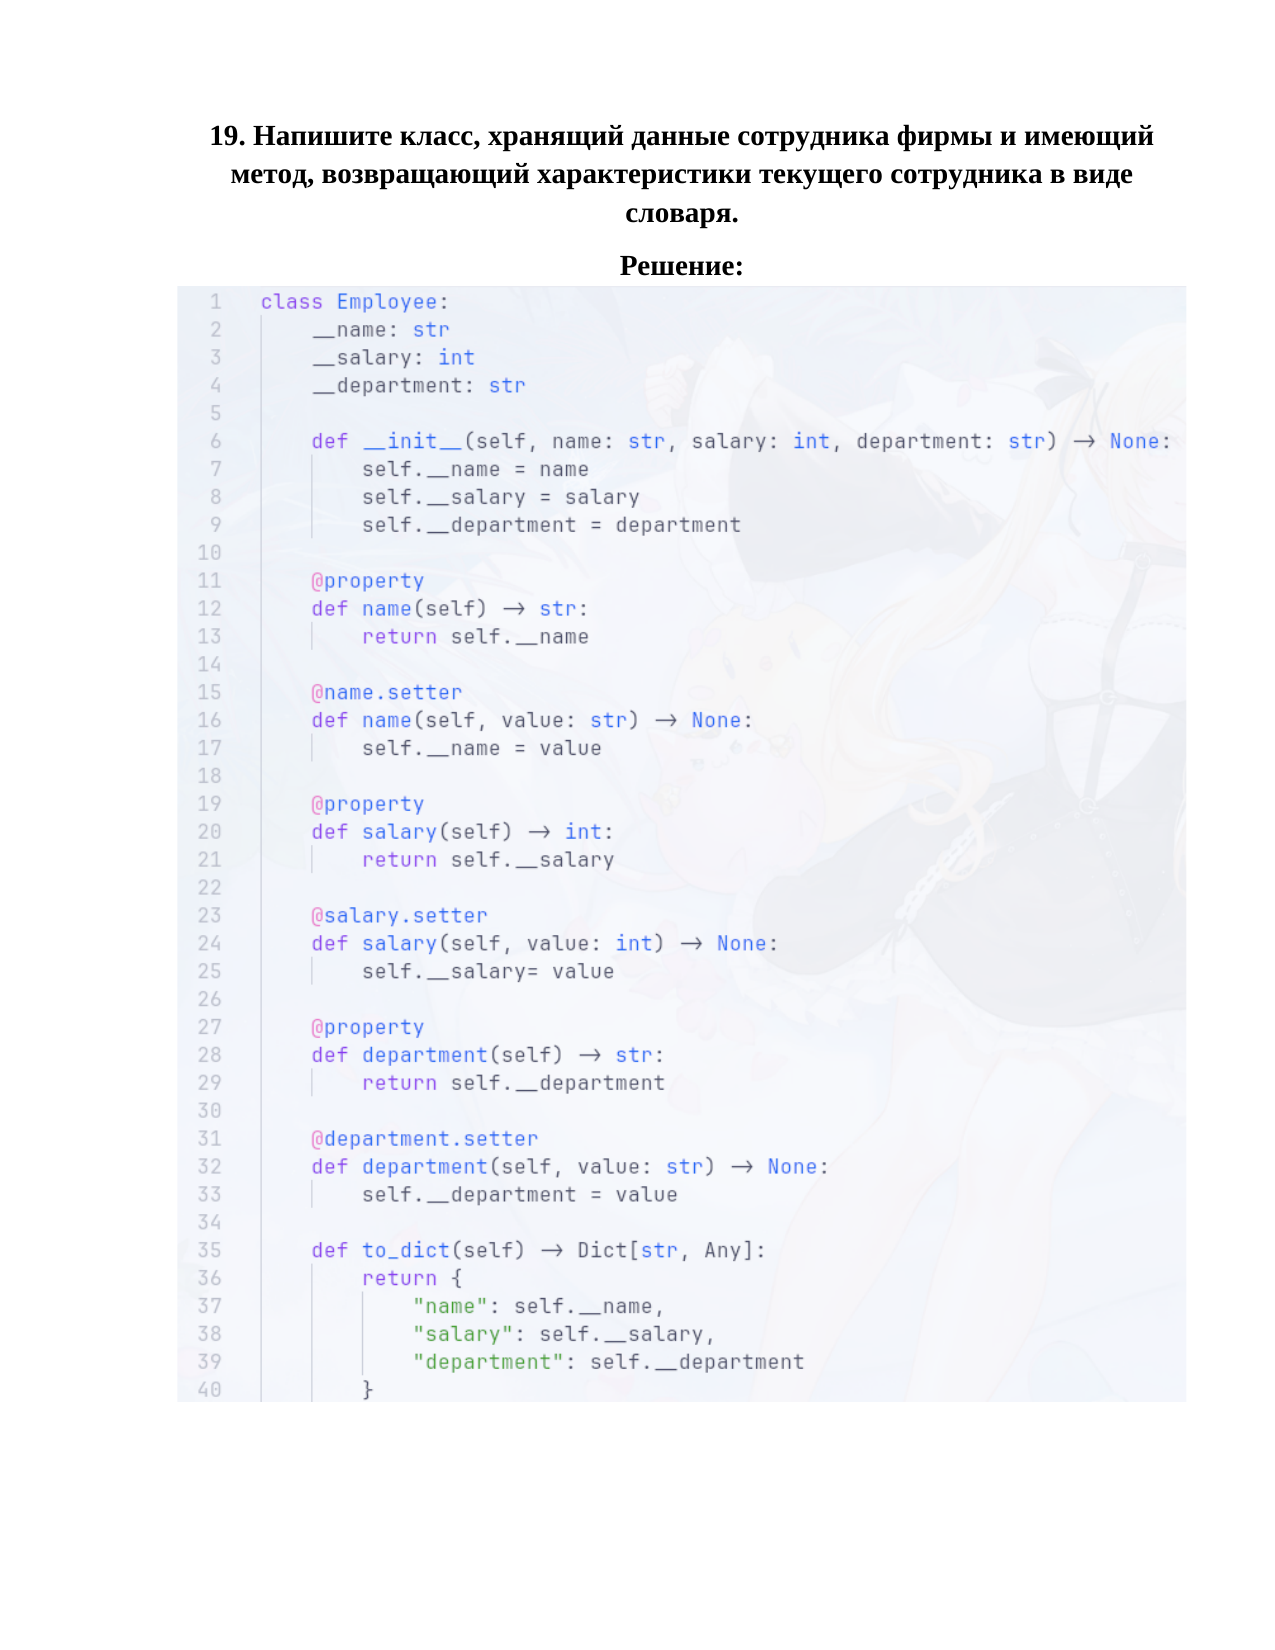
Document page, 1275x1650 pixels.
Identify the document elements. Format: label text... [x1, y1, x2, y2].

text Решение: [177, 248, 1186, 282]
text 19. Напишите класс, хранящий данные сотрудника фирмы и имеющий метод, возвращающий характеристики текущего сотрудника в виде словаря. [177, 118, 1186, 229]
picture [177, 286, 1187, 1402]
